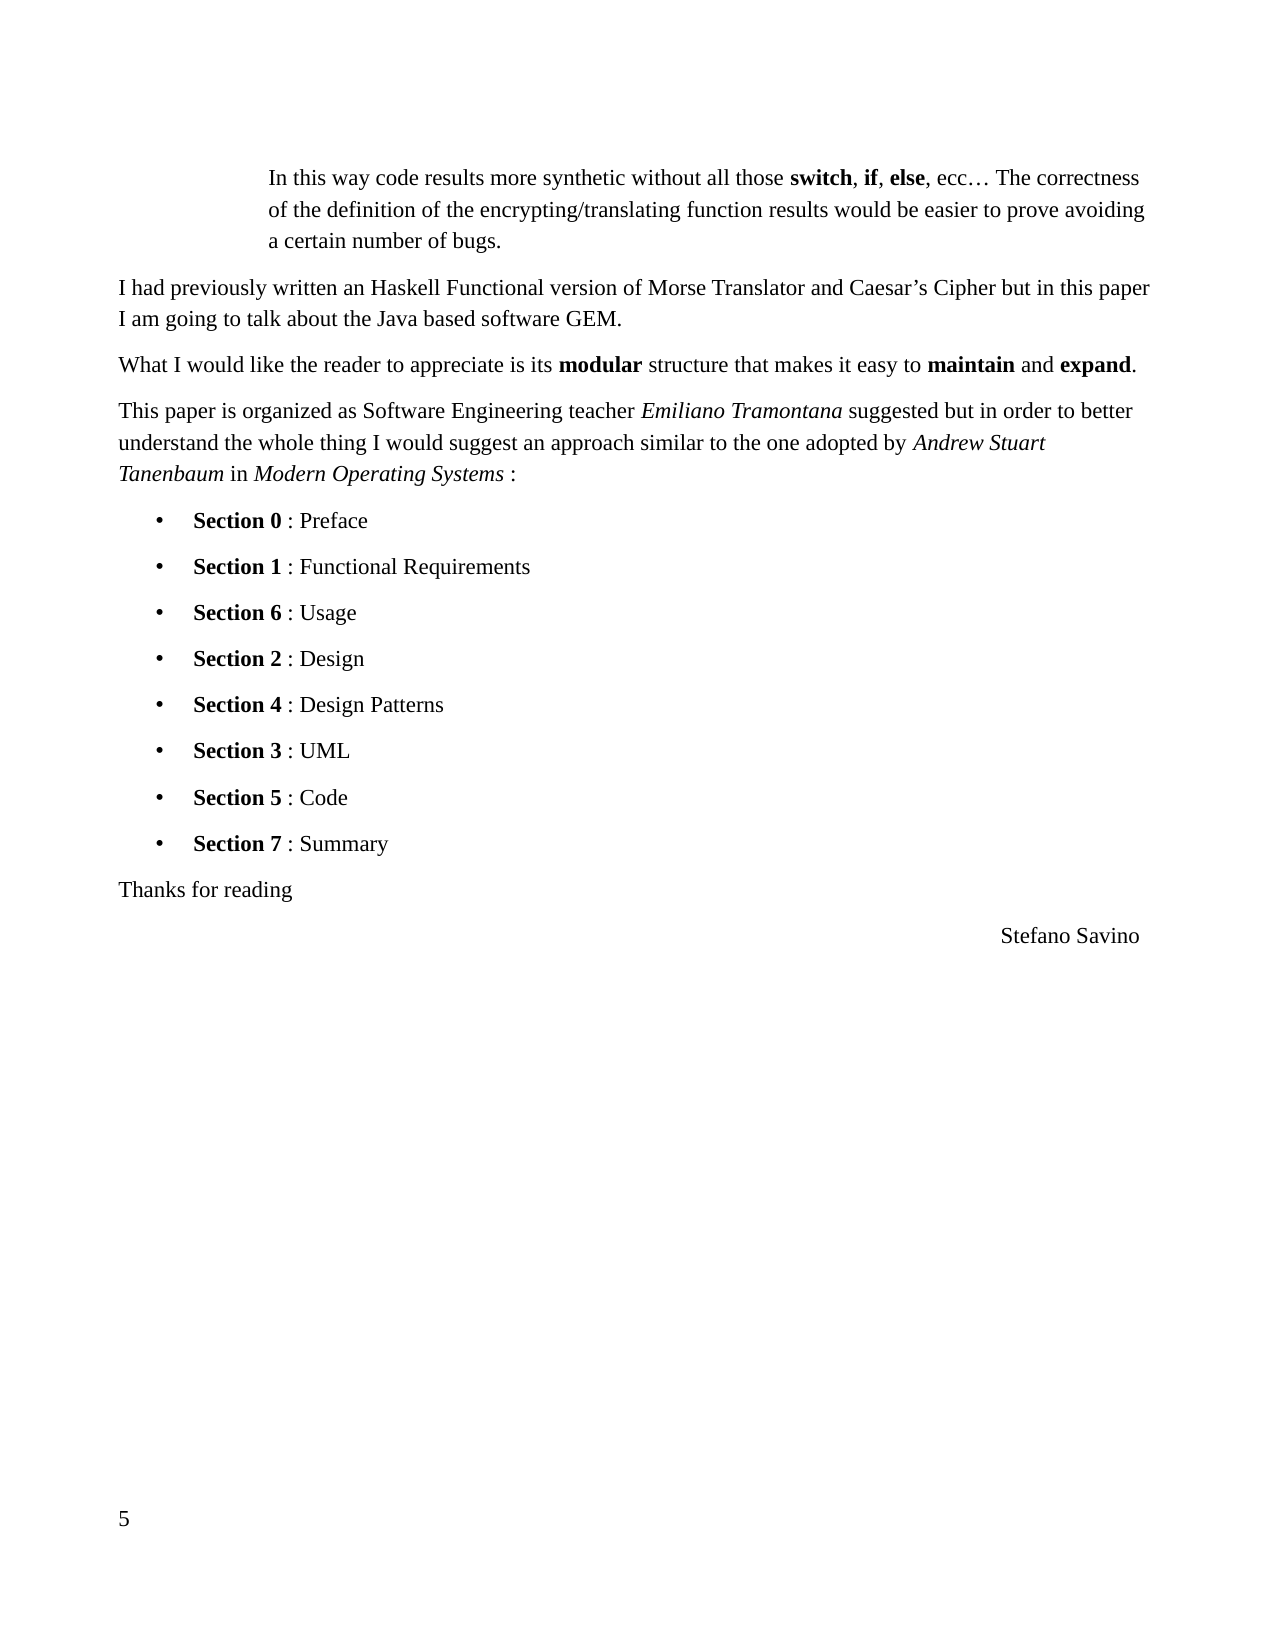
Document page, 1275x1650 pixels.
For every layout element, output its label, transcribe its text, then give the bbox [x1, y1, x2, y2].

text Thanks for reading [118, 876, 1157, 902]
list Section 2 : Design [156, 645, 1157, 671]
list In this way code results more synthetic without all those switch, if, else, ecc… The correctness of the definition of the encrypting/translating function results would be easier to prove avoiding a certain number of bugs. [231, 164, 1157, 254]
list Section 6 : Usage [156, 599, 1157, 625]
list Section 5 : Code [156, 783, 1157, 810]
list Section 7 : Summary [156, 830, 1157, 856]
text I had previously written an Haskell Functional version of Morse Translator and Caesar’s Cipher but in this paper I am going to talk about the Java based software GEM. [118, 273, 1157, 331]
list Section 0 : Preface [156, 507, 1157, 533]
text What I would like the reader to appreciate is its modular structure that makes it easy to maintain and expand. [118, 351, 1157, 378]
list Section 3 : UML [156, 737, 1157, 764]
text This paper is organized as Software Engineering teacher Emiliano Tramontana suggested but in order to better understand the whole thing I would suggest an approach similar to the one adopted by Andrew Stuart Tanenbaum in Modern Operating Systems : [118, 397, 1157, 487]
list Section 1 : Functional Requirements [156, 553, 1157, 579]
text Stefano Savino [118, 922, 1157, 948]
list Section 4 : Design Patterns [156, 691, 1157, 718]
